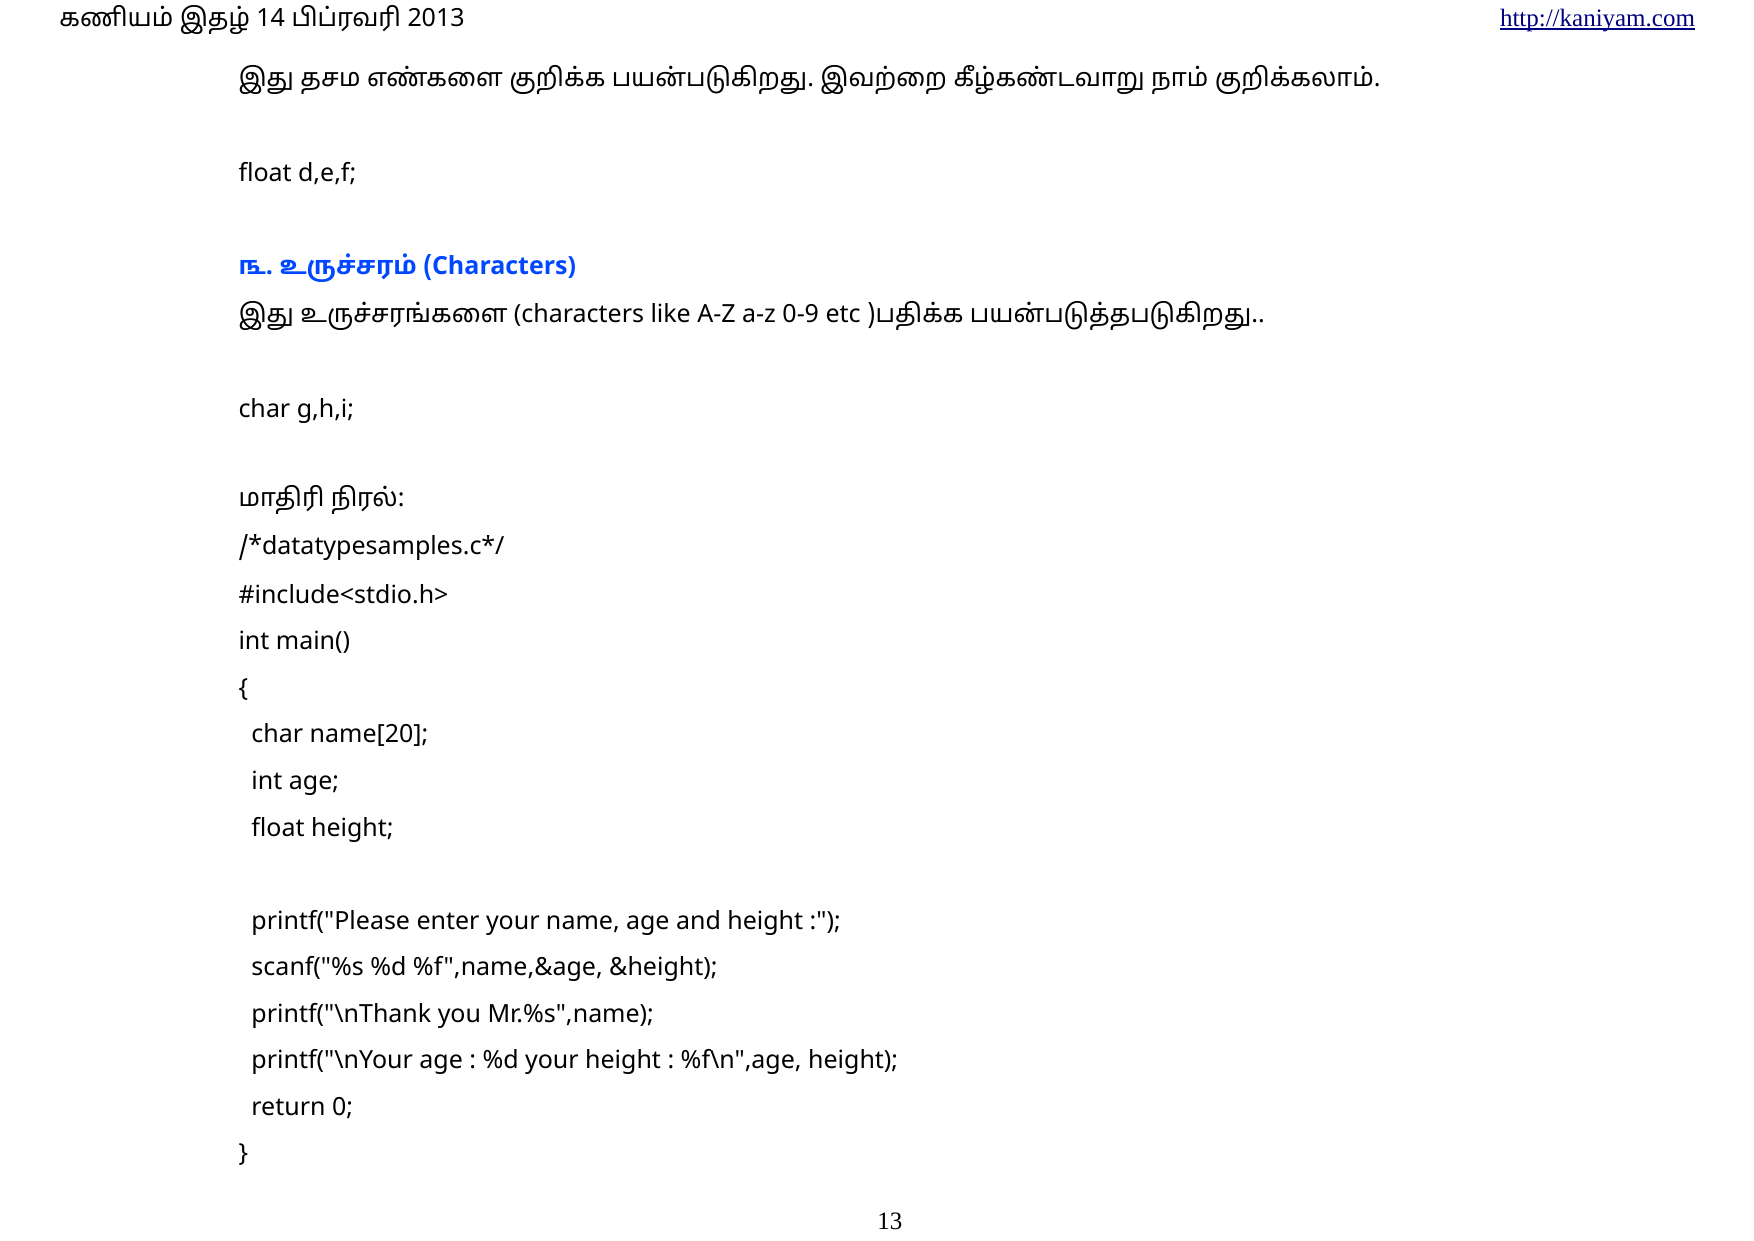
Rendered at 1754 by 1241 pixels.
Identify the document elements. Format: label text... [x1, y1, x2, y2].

text char name[20]; [178, 716, 1695, 750]
text float height; [178, 809, 1695, 843]
text ௩. உருச்சரம் (Characters) [178, 247, 1695, 283]
text float d,e,f; [178, 154, 1695, 188]
text printf("\nThank you Mr.%s",name); [178, 995, 1695, 1029]
text printf("Please enter your name, age and height :"); [178, 902, 1695, 936]
text return 0; [178, 1088, 1695, 1123]
text இது தசம எண்களை குறிக்க பயன்படுகிறது. இவற்றை கீழ்கண்டவாறு நாம் குறிக்கலாம். [178, 64, 1695, 95]
text #include<stdio.h> [178, 576, 1695, 610]
text int main() [178, 623, 1695, 657]
text இது உருச்சரங்களை (characters like A-Z a-z 0-9 etc )பதிக்க பயன்படுத்தபடுகிறது.. [178, 296, 1695, 332]
text int age; [178, 763, 1695, 797]
text scanf("%s %d %f",name,&age, &height); [178, 949, 1695, 983]
text மாதிரி நிரல்: [178, 484, 1695, 515]
text { [178, 669, 1695, 703]
text /*datatypesamples.c*/ [178, 528, 1695, 564]
text char g,h,i; [178, 391, 1695, 425]
text } [178, 1135, 1695, 1169]
text printf("\nYour age : %d your height : %f\n",age, height); [178, 1042, 1695, 1076]
